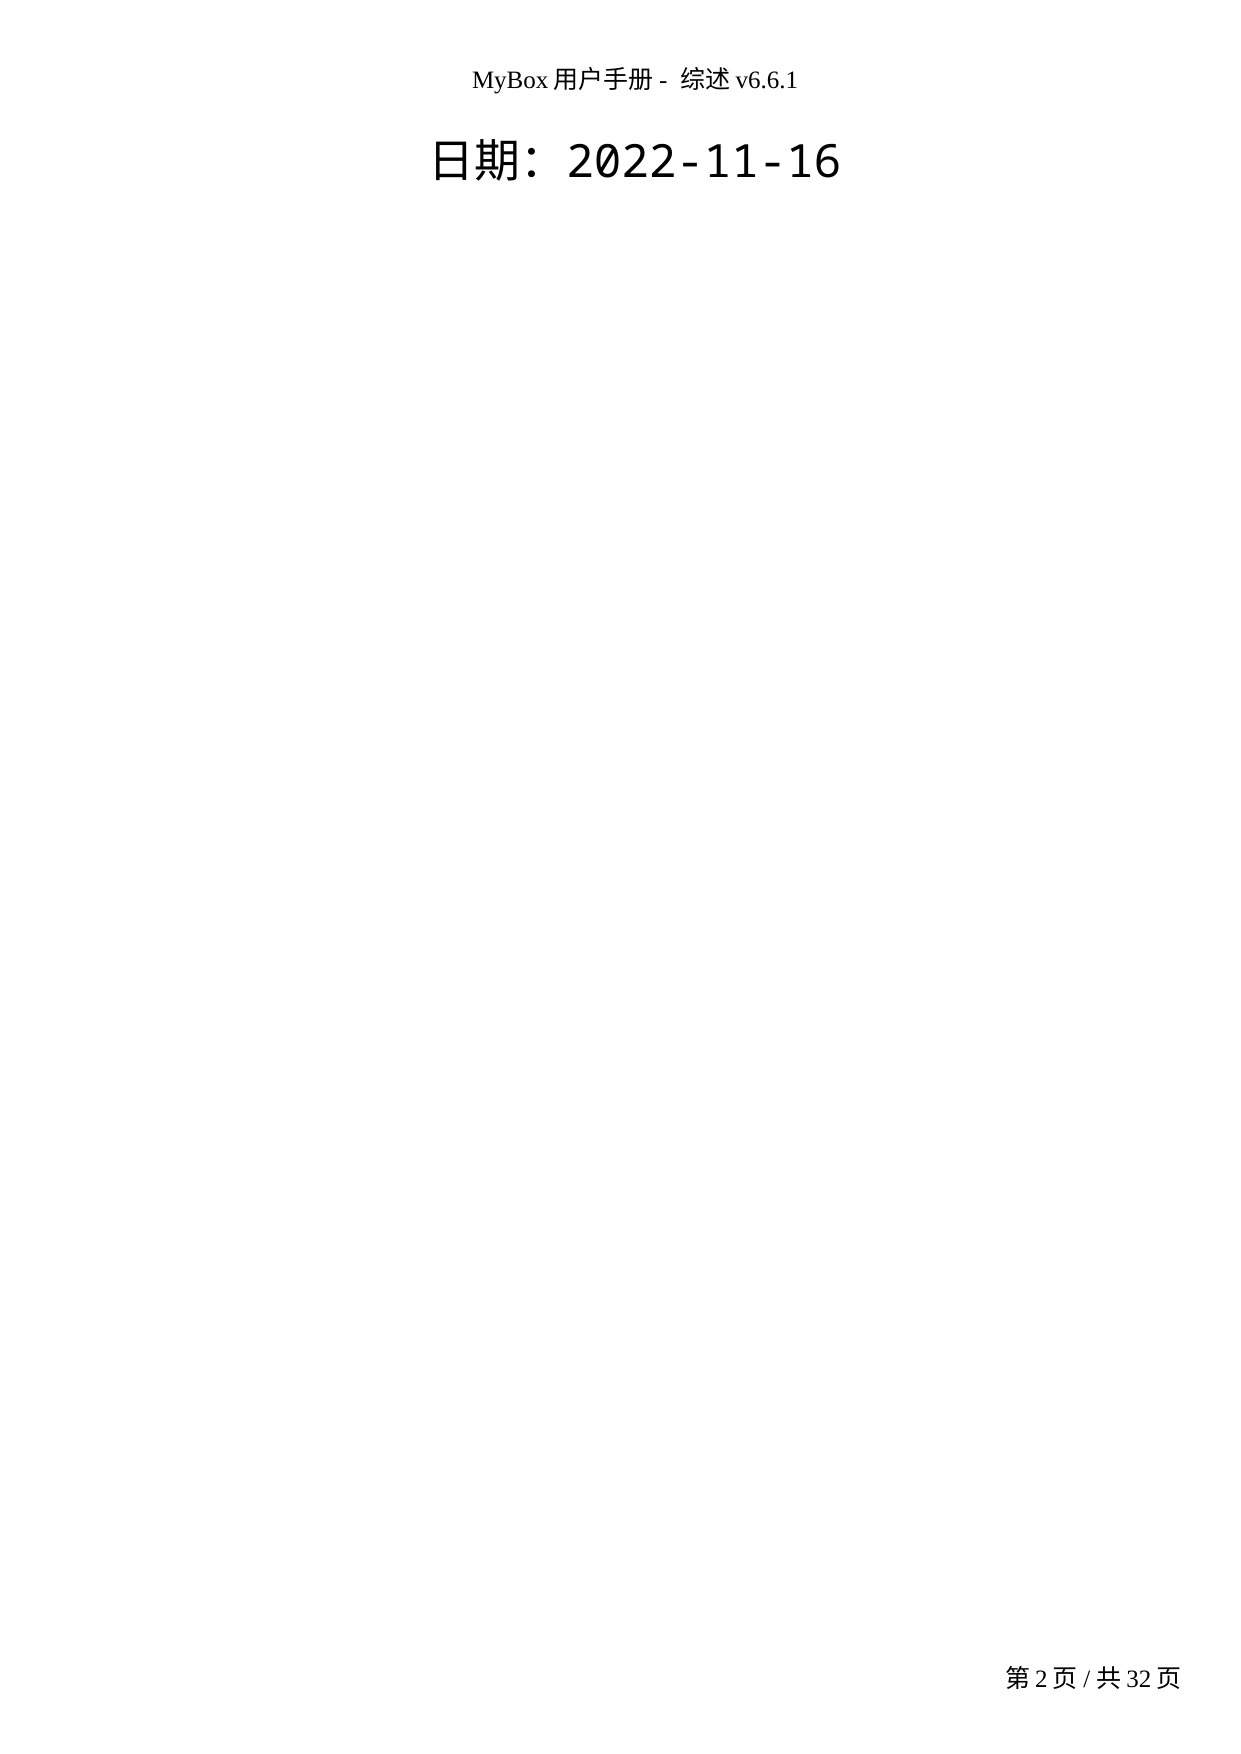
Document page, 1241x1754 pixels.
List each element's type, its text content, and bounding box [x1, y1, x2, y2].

text 日期：2022-11-16 [88, 125, 1181, 191]
